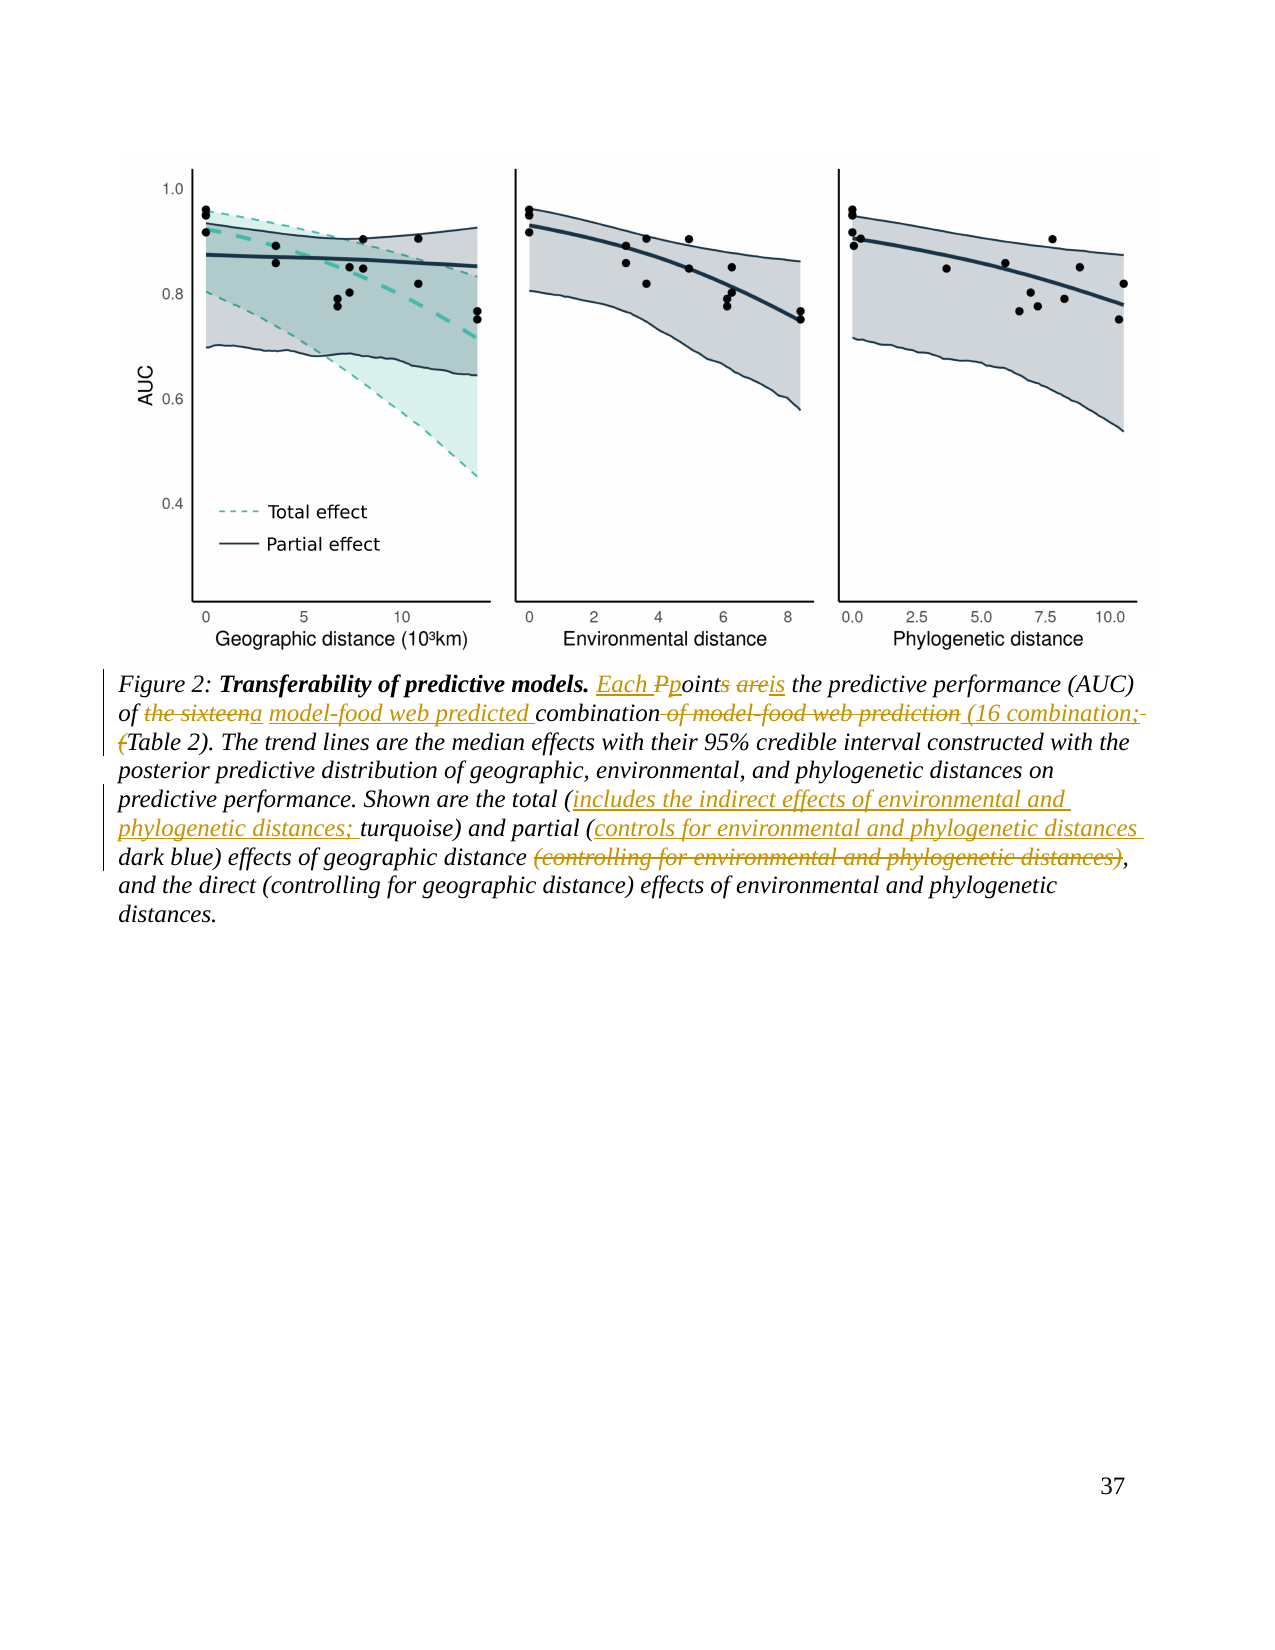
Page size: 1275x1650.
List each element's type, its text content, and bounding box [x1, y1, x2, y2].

text Figure 2: Transferability of predictive models. Each point is the predictive performance (AUC) of a model-food web predicted combination (16 combination;Table 2). The trend lines are the median effects with their 95% credible interval constructed with the posterior predictive distribution of geographic, environmental, and phylogenetic distances on predictive performance. Shown are the total (includes the indirect effects of environmental and phylogenetic distances; turquoise) and partial (controls for environmental and phylogenetic distances dark blue) effects of geographic distance , and the direct (controlling for geographic distance) effects of environmental and phylogenetic distances. [118, 670, 1157, 928]
picture [118, 150, 1157, 670]
